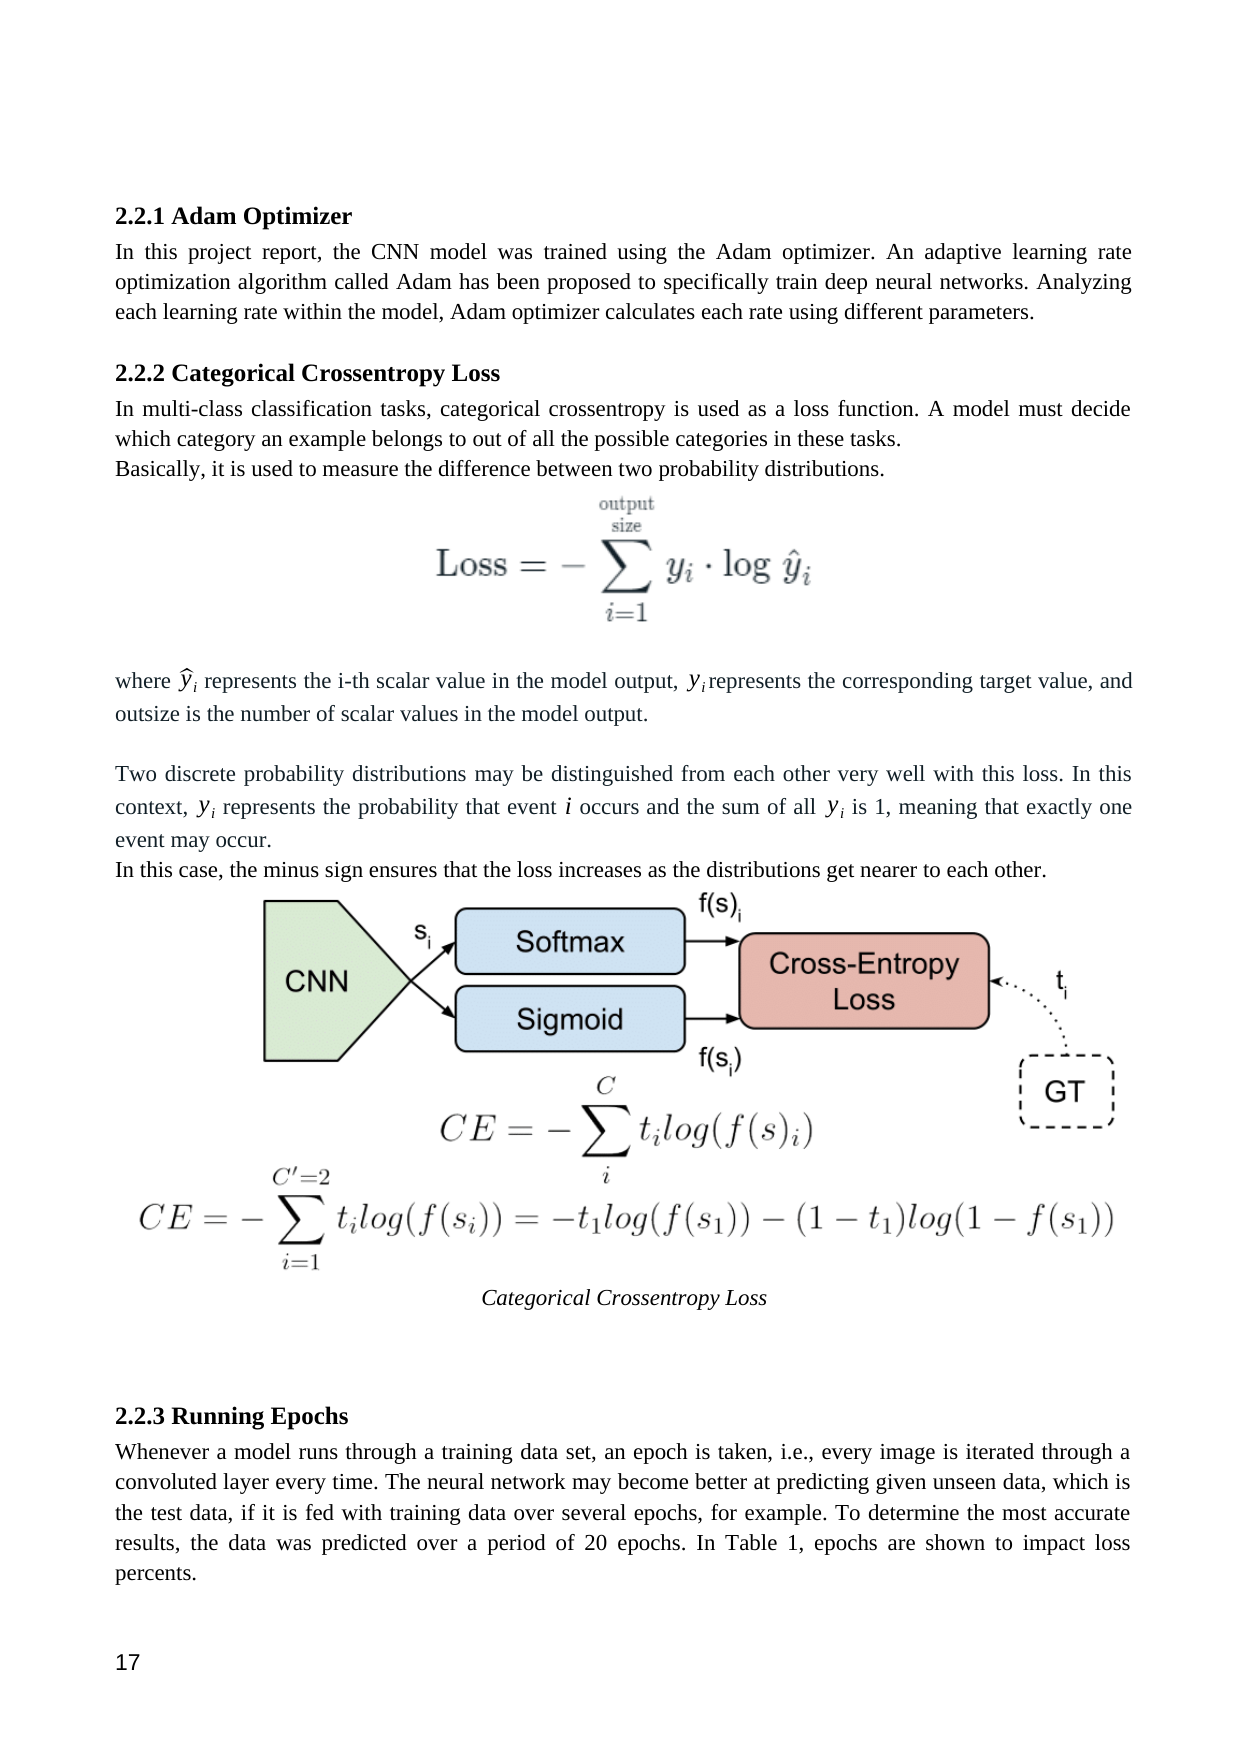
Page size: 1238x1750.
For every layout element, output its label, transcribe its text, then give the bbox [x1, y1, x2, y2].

text Basically, it is used to measure the difference between two probability distributions. [115, 455, 1133, 482]
subtitle 2.2.1 Adam Optimizer [115, 201, 1133, 229]
text where represents the i-th scalar value in the model output, represents the corresponding target value, and outsize is the number of scalar values in the model output. [115, 665, 1133, 726]
subtitle 2.2.3 Running Epochs [115, 1401, 1133, 1430]
subtitle 2.2.2 Categorical Crossentropy Loss [115, 358, 1133, 386]
text Two discrete probability distributions may be distinguished from each other very well with this loss. In this context, represents the probability that event occurs and the sum of all is 1, meaning that exactly one event may occur. [115, 760, 1133, 852]
text In this case, the minus sign ensures that the loss increases as the distributions get nearer to each other. [115, 856, 1133, 882]
picture [115, 886, 1136, 1280]
text In multi-class classification tasks, categorical crossentropy is used as a loss function. A model must decide which category an example belongs to out of all the possible categories in these tasks. [115, 395, 1133, 451]
picture [426, 485, 822, 631]
text Whenever a model runs through a training data set, an epoch is taken, i.e., every image is iterated through a convoluted layer every time. The neural network may become better at predicting given unseen data, which is the test data, if it is fed with training data over several epochs, for example. To determine the most accurate results, the data was predicted over a period of 20 epochs. In Table 1, epochs are shown to impact loss percents. [115, 1438, 1133, 1585]
text In this project report, the CNN model was trained using the Adam optimizer. An adaptive learning rate optimization algorithm called Adam has been proposed to specifically train deep neural networks. Analyzing each learning rate within the model, Adam optimizer calculates each rate using different parameters. [115, 238, 1133, 325]
text Categorical Crossentropy Loss [115, 1284, 1133, 1310]
